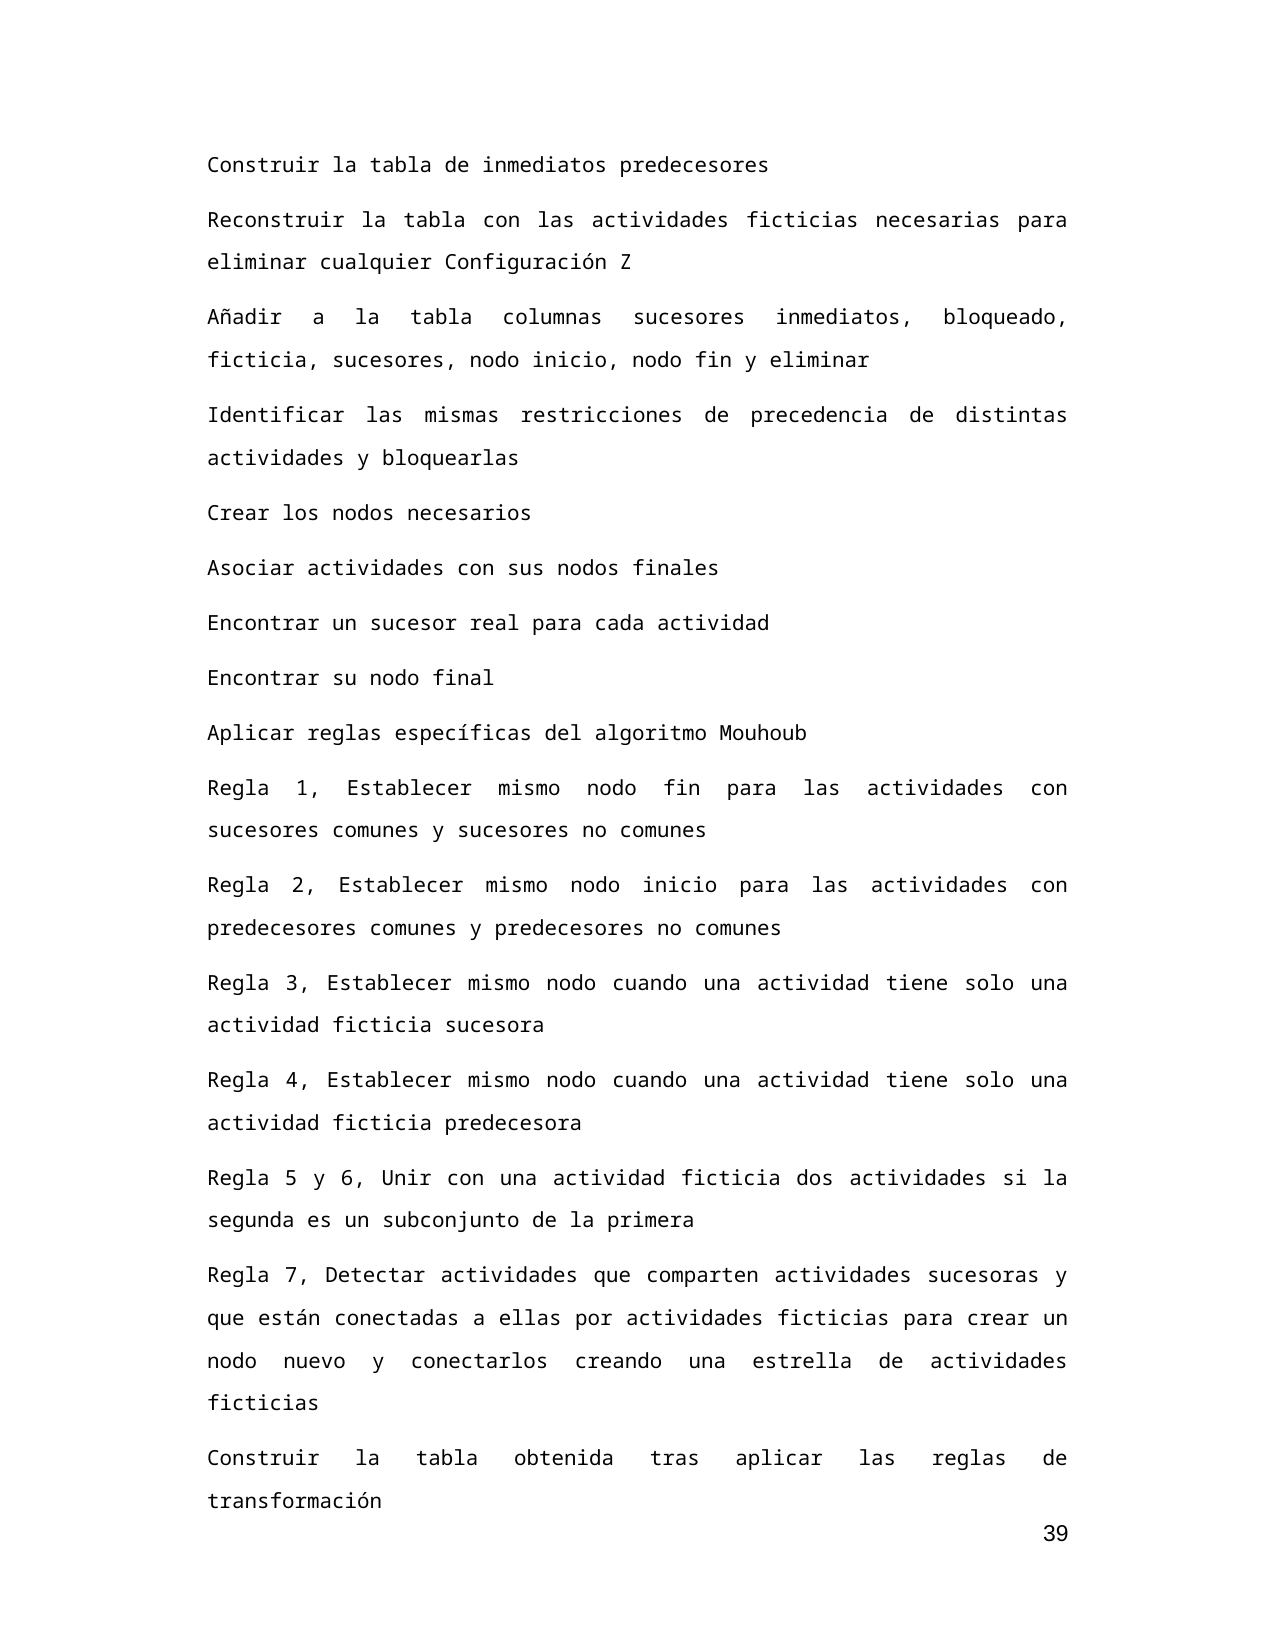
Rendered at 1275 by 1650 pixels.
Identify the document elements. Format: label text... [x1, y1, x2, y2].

text Asociar actividades con sus nodos finales [207, 553, 1068, 581]
text Construir la tabla obtenida tras aplicar las reglas de transformación [207, 1443, 1068, 1514]
text Regla 7, Detectar actividades que comparten actividades sucesoras y que están conectadas a ellas por actividades ficticias para crear un nodo nuevo y conectarlos creando una estrella de actividades ficticias [207, 1261, 1068, 1417]
text Construir la tabla de inmediatos predecesores [207, 150, 1068, 178]
text Regla 2, Establecer mismo nodo inicio para las actividades con predecesores comunes y predecesores no comunes [207, 870, 1068, 941]
text Regla 1, Establecer mismo nodo fin para las actividades con sucesores comunes y sucesores no comunes [207, 773, 1068, 844]
text Aplicar reglas específicas del algoritmo Mouhoub [207, 718, 1068, 746]
text Regla 4, Establecer mismo nodo cuando una actividad tiene solo una actividad ficticia predecesora [207, 1065, 1068, 1136]
text Crear los nodos necesarios [207, 498, 1068, 526]
text Añadir a la tabla columnas sucesores inmediatos, bloqueado, ficticia, sucesores, nodo inicio, nodo fin y eliminar [207, 302, 1068, 373]
text Encontrar su nodo final [207, 663, 1068, 691]
text Identificar las mismas restricciones de precedencia de distintas actividades y bloquearlas [207, 400, 1068, 471]
text Reconstruir la tabla con las actividades ficticias necesarias para eliminar cualquier Configuración Z [207, 205, 1068, 276]
text Regla 5 y 6, Unir con una actividad ficticia dos actividades si la segunda es un subconjunto de la primera [207, 1163, 1068, 1234]
text Encontrar un sucesor real para cada actividad [207, 608, 1068, 636]
text Regla 3, Establecer mismo nodo cuando una actividad tiene solo una actividad ficticia sucesora [207, 968, 1068, 1039]
